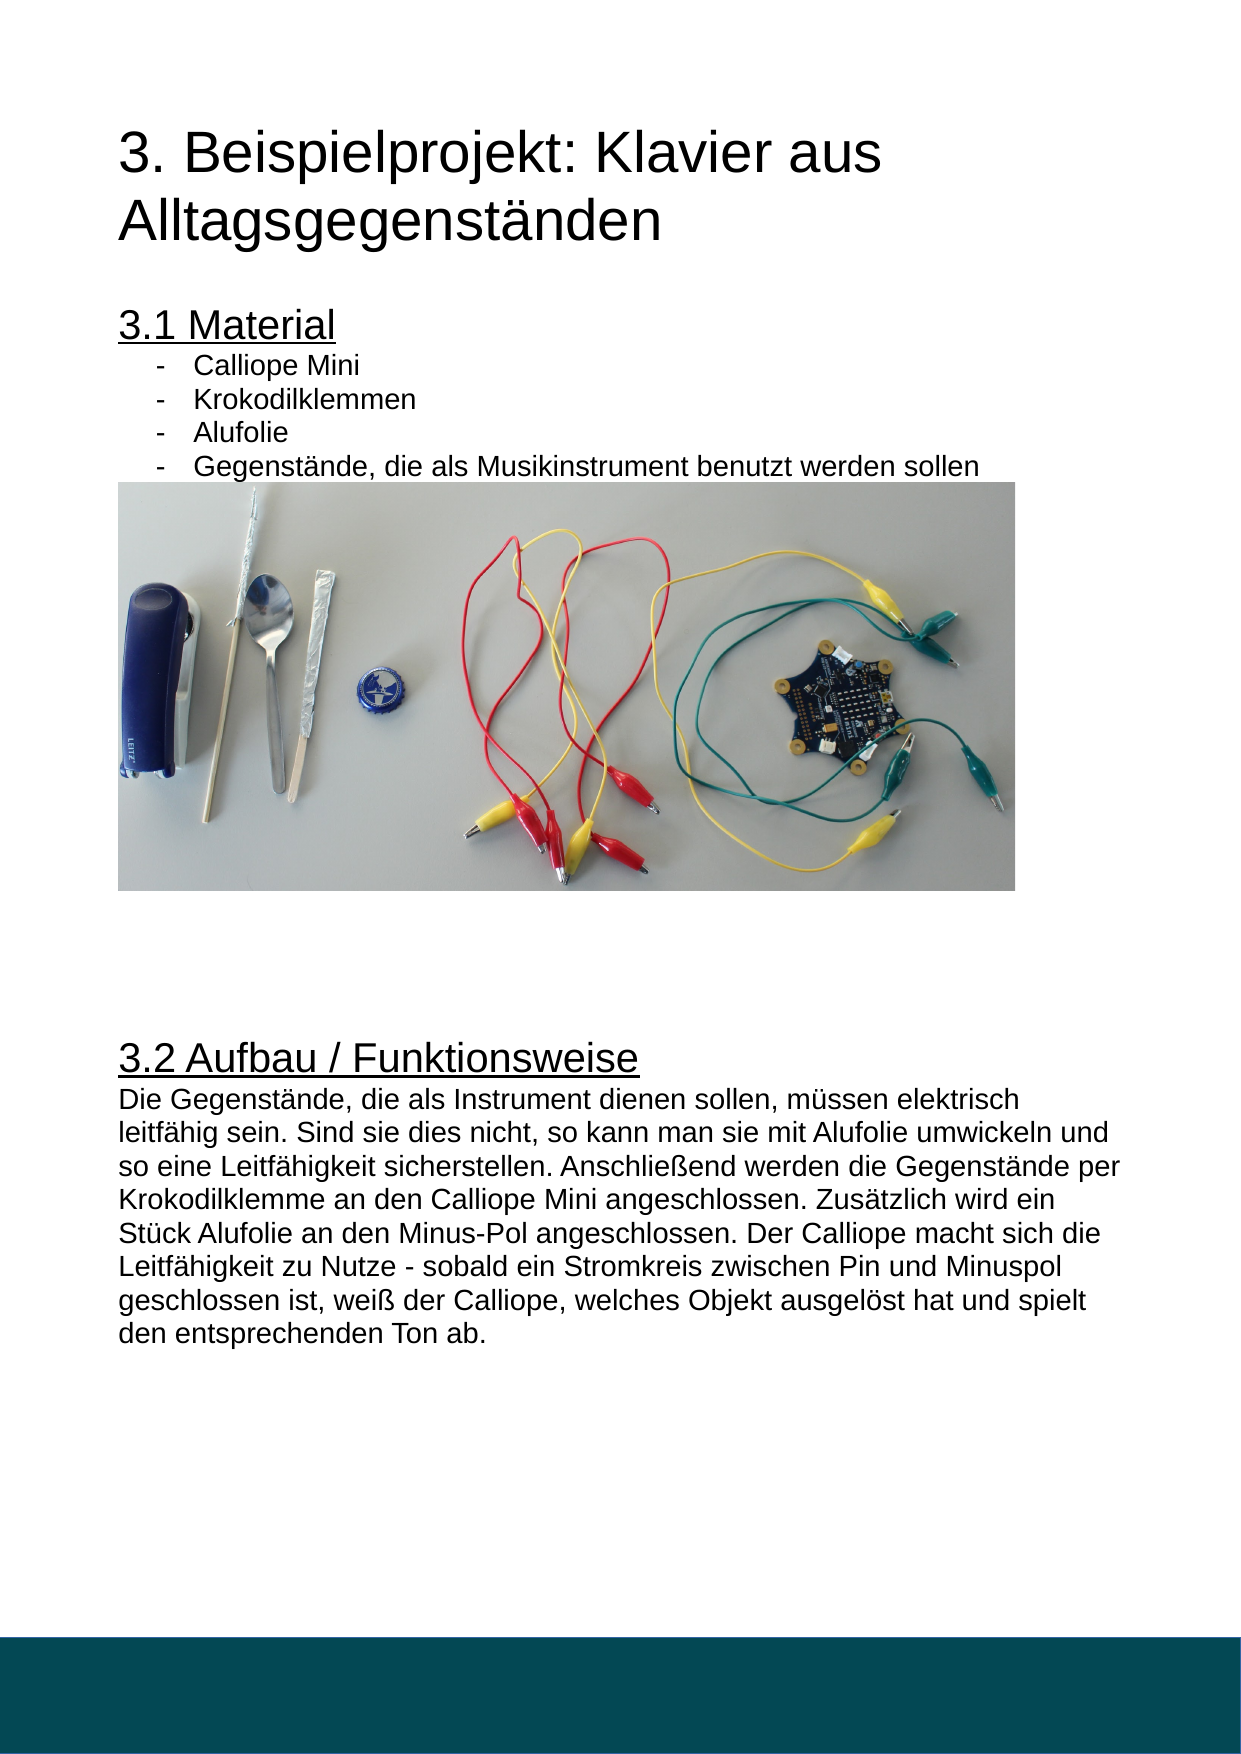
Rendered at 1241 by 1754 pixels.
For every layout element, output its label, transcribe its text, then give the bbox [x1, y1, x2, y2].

list Calliope Mini [156, 348, 1122, 382]
text Die Gegenstände, die als Instrument dienen sollen, müssen elektrisch leitfähig sein. Sind sie dies nicht, so kann man sie mit Alufolie umwickeln und so eine Leitfähigkeit sicherstellen. Anschließend werden die Gegenstände per Krokodilklemme an den Calliope Mini angeschlossen. Zusätzlich wird ein Stück Alufolie an den Minus-Pol angeschlossen. Der Calliope macht sich die Leitfähigkeit zu Nutze - sobald ein Stromkreis zwischen Pin und Minuspol geschlossen ist, weiß der Calliope, welches Objekt ausgelöst hat und spielt den entsprechenden Ton ab. [118, 1082, 1122, 1350]
list Krokodilklemmen [156, 382, 1122, 415]
text 3.2 Aufbau / Funktionsweise [118, 1034, 1122, 1082]
picture [118, 482, 1015, 891]
text 3. Beispielprojekt: Klavier aus Alltagsgegenständen [118, 118, 1122, 252]
text 3.1 Material [118, 300, 1122, 348]
list Gegenstände, die als Musikinstrument benutzt werden sollen [156, 449, 1122, 482]
list Alufolie [156, 415, 1122, 449]
